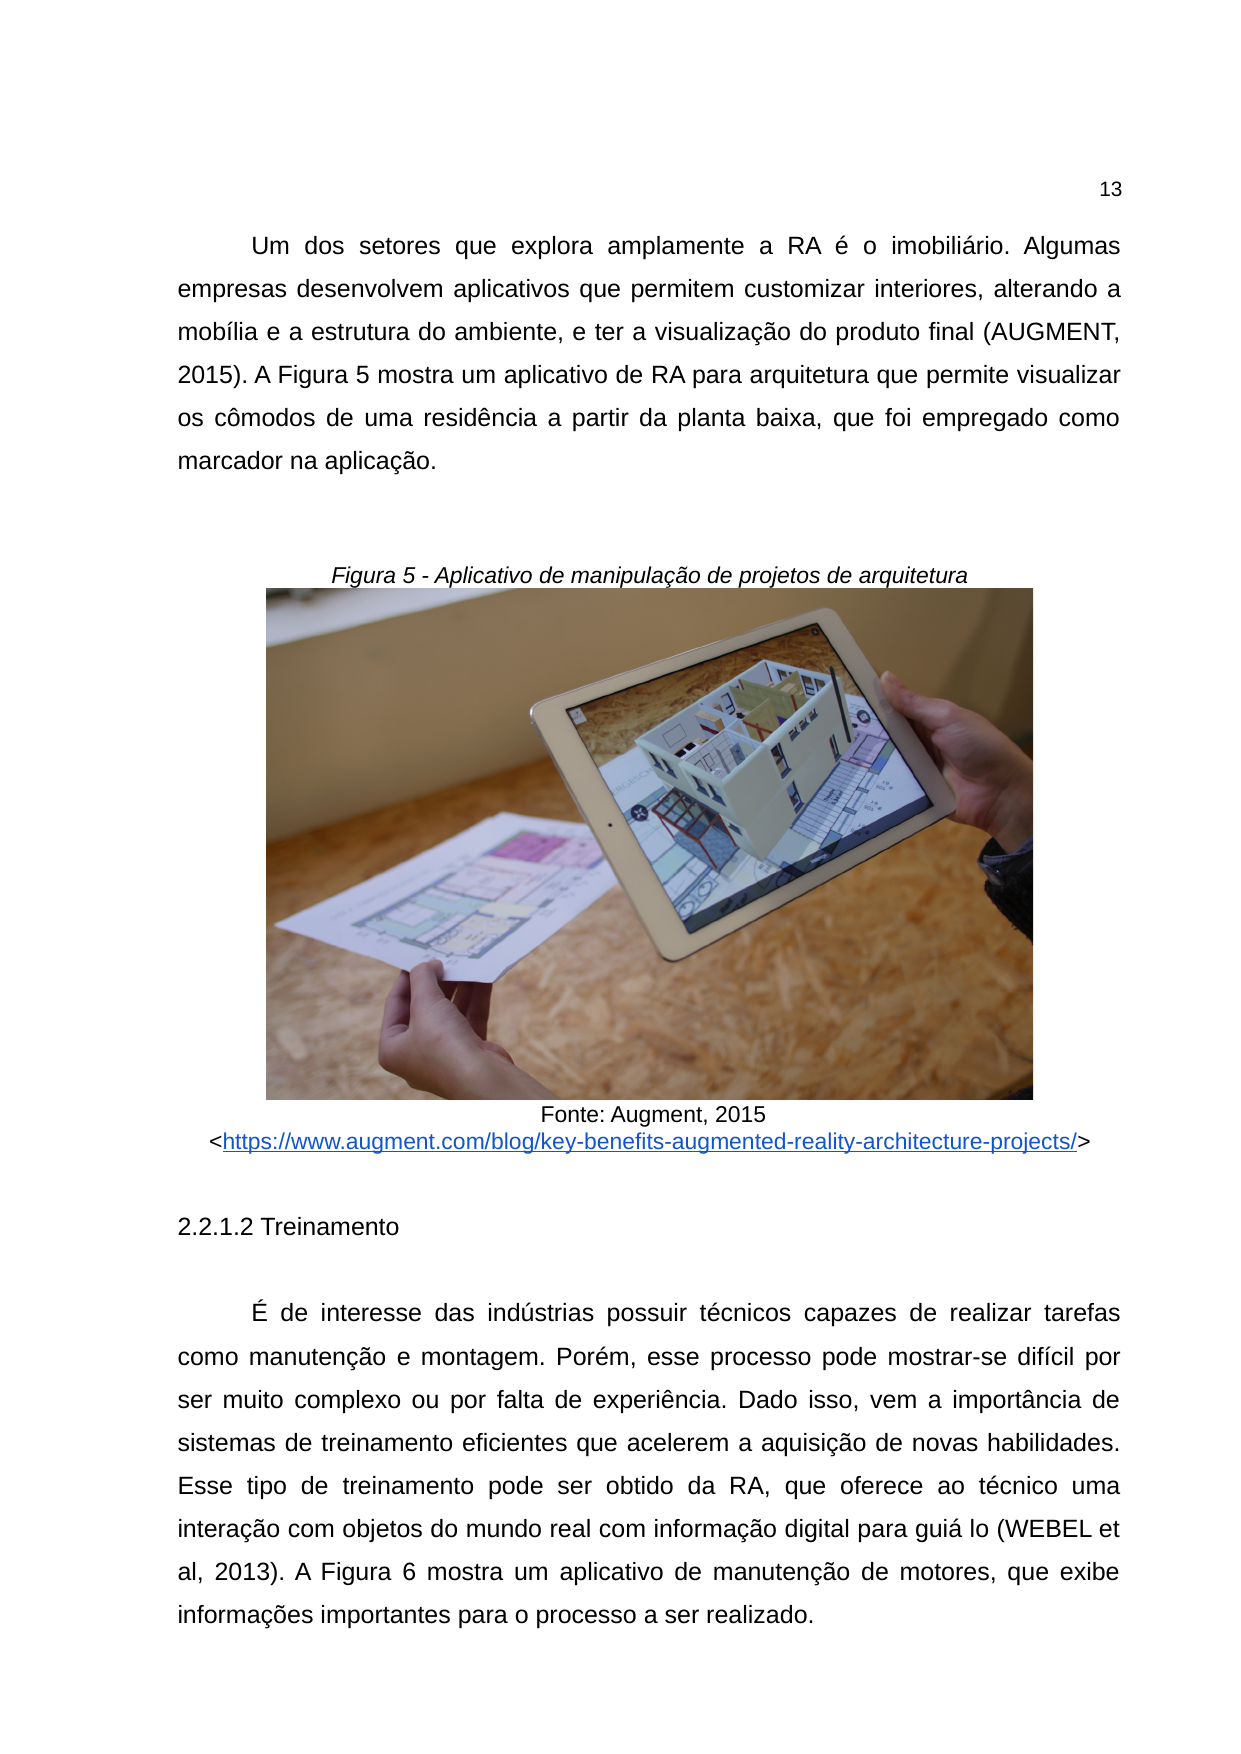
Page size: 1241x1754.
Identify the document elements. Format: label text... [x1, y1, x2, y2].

text É de interesse das indústrias possuir técnicos capazes de realizar tarefas como manutenção e montagem. Porém, esse processo pode mostrar-se difícil por ser muito complexo ou por falta de experiência. Dado isso, vem a importância de sistemas de treinamento eficientes que acelerem a aquisição de novas habilidades. Esse tipo de treinamento pode ser obtido da RA, que oferece ao técnico uma interação com objetos do mundo real com informação digital para guiá lo (WEBEL et al, 2013). A Figura 6 mostra um aplicativo de manutenção de motores, que exibe informações importantes para o processo a ser realizado. [177, 1298, 1122, 1629]
text Um dos setores que explora amplamente a RA é o imobiliário. Algumas empresas desenvolvem aplicativos que permitem customizar interiores, alterando a mobília e a estrutura do ambiente, e ter a visualização do produto final (AUGMENT, 2015). A Figura 5 mostra um aplicativo de RA para arquitetura que permite visualizar os cômodos de uma residência a partir da planta baixa, que foi empregado como marcador na aplicação. [177, 231, 1122, 475]
text Fonte: Augment, 2015 [177, 547, 1122, 1128]
text <https://www.augment.com/blog/key-benefits-augmented-reality-architecture-projects/> [177, 1128, 1122, 1154]
picture [266, 588, 1034, 1100]
subtitle 2.2.1.2 Treinamento [177, 1212, 1122, 1284]
text Figura 5 - Aplicativo de manipulação de projetos de arquitetura [266, 559, 1033, 588]
